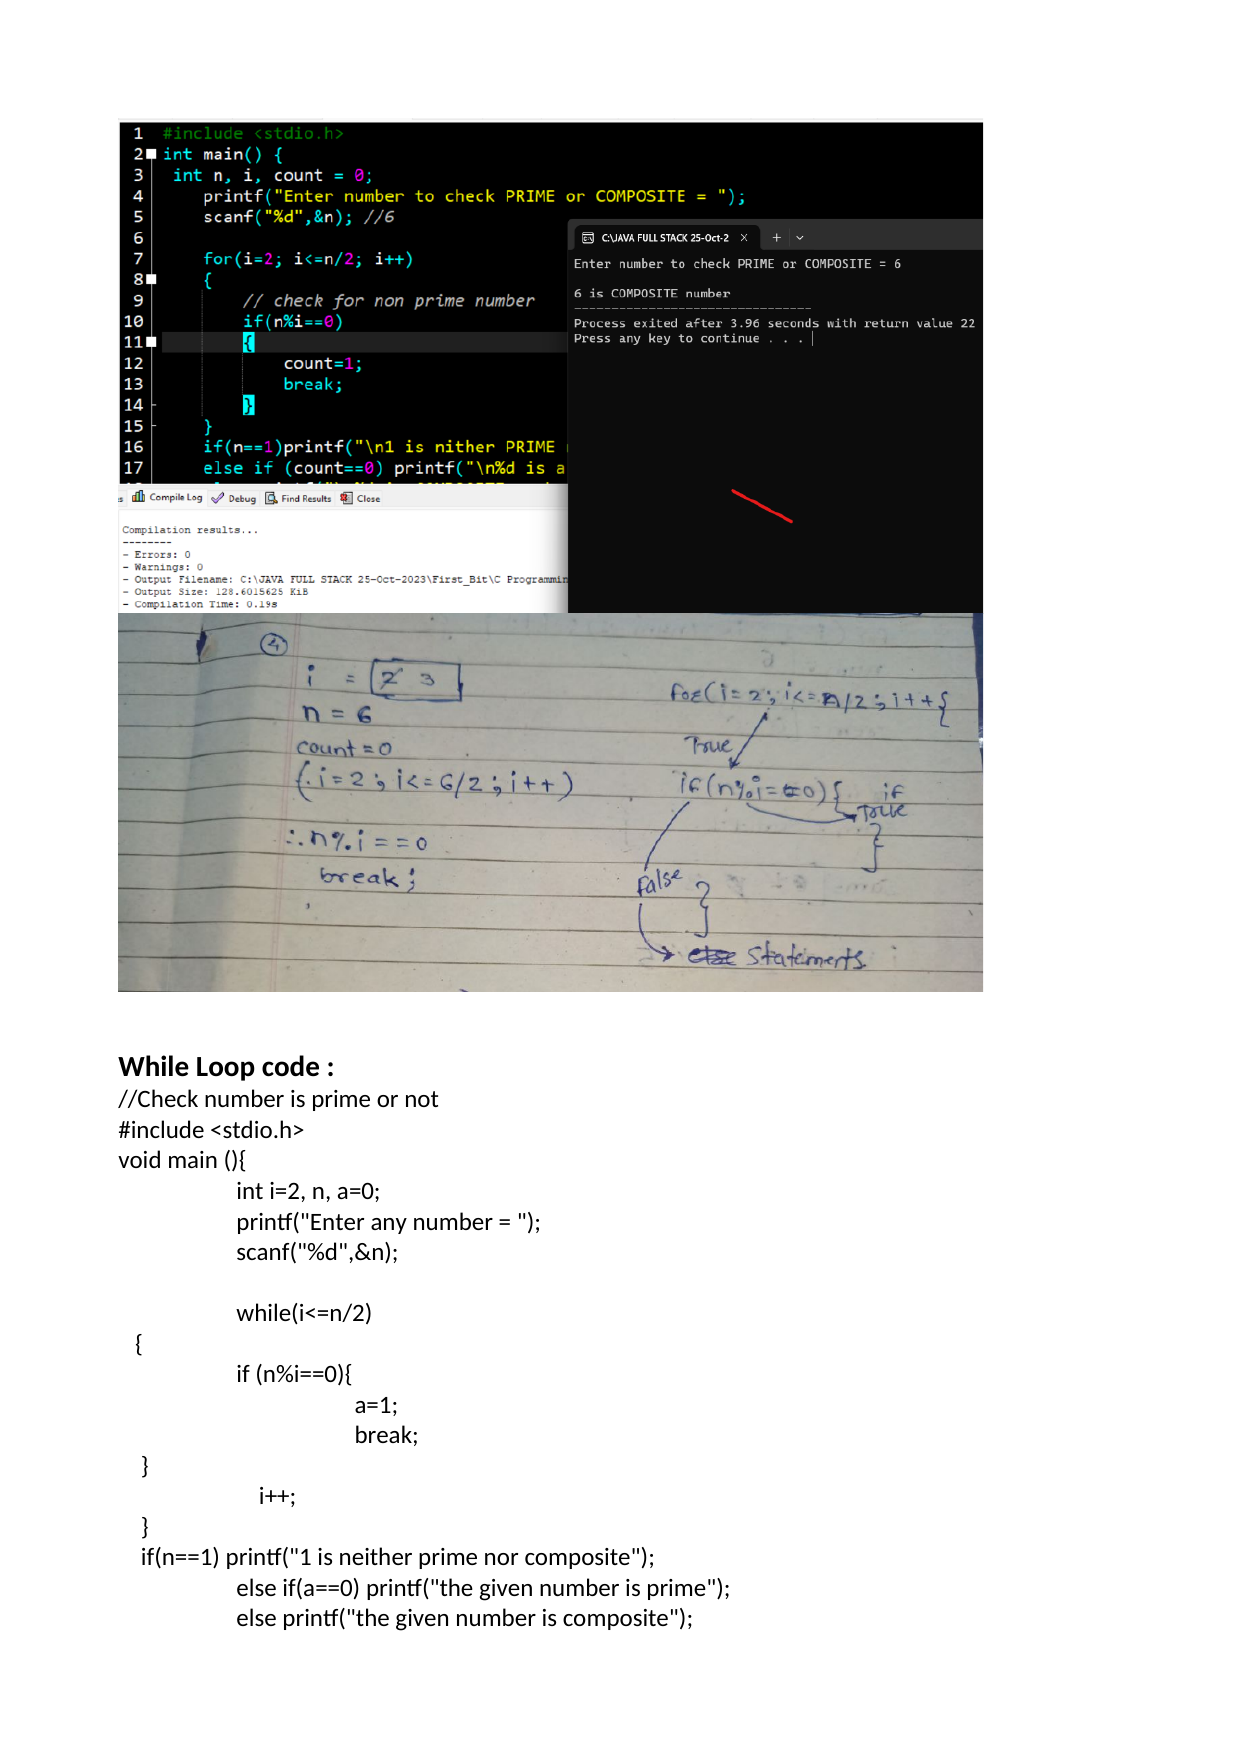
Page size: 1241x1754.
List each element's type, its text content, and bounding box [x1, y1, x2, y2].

text i++; [118, 1480, 1122, 1511]
text { [118, 1328, 1122, 1358]
text if (n%i==0){ [118, 1358, 1122, 1389]
text if(n==1) printf("1 is neither prime nor composite"); [118, 1541, 1122, 1572]
text scanf("%d",&n); [118, 1236, 1122, 1267]
text else if(a==0) printf("the given number is prime"); [118, 1572, 1122, 1602]
text //Check number is prime or not [118, 1083, 1122, 1114]
text printf("Enter any number = "); [118, 1206, 1122, 1236]
text int i=2, n, a=0; [118, 1175, 1122, 1206]
text } [118, 1450, 1122, 1480]
text a=1; [118, 1389, 1122, 1419]
text While Loop code : [118, 1048, 1122, 1083]
text while(i<=n/2) [118, 1297, 1122, 1328]
text else printf("the given number is composite"); [118, 1602, 1122, 1633]
text #include <stdio.h> [118, 1114, 1122, 1144]
text break; [118, 1419, 1122, 1450]
text void main (){ [118, 1144, 1122, 1175]
text } [118, 1511, 1122, 1541]
